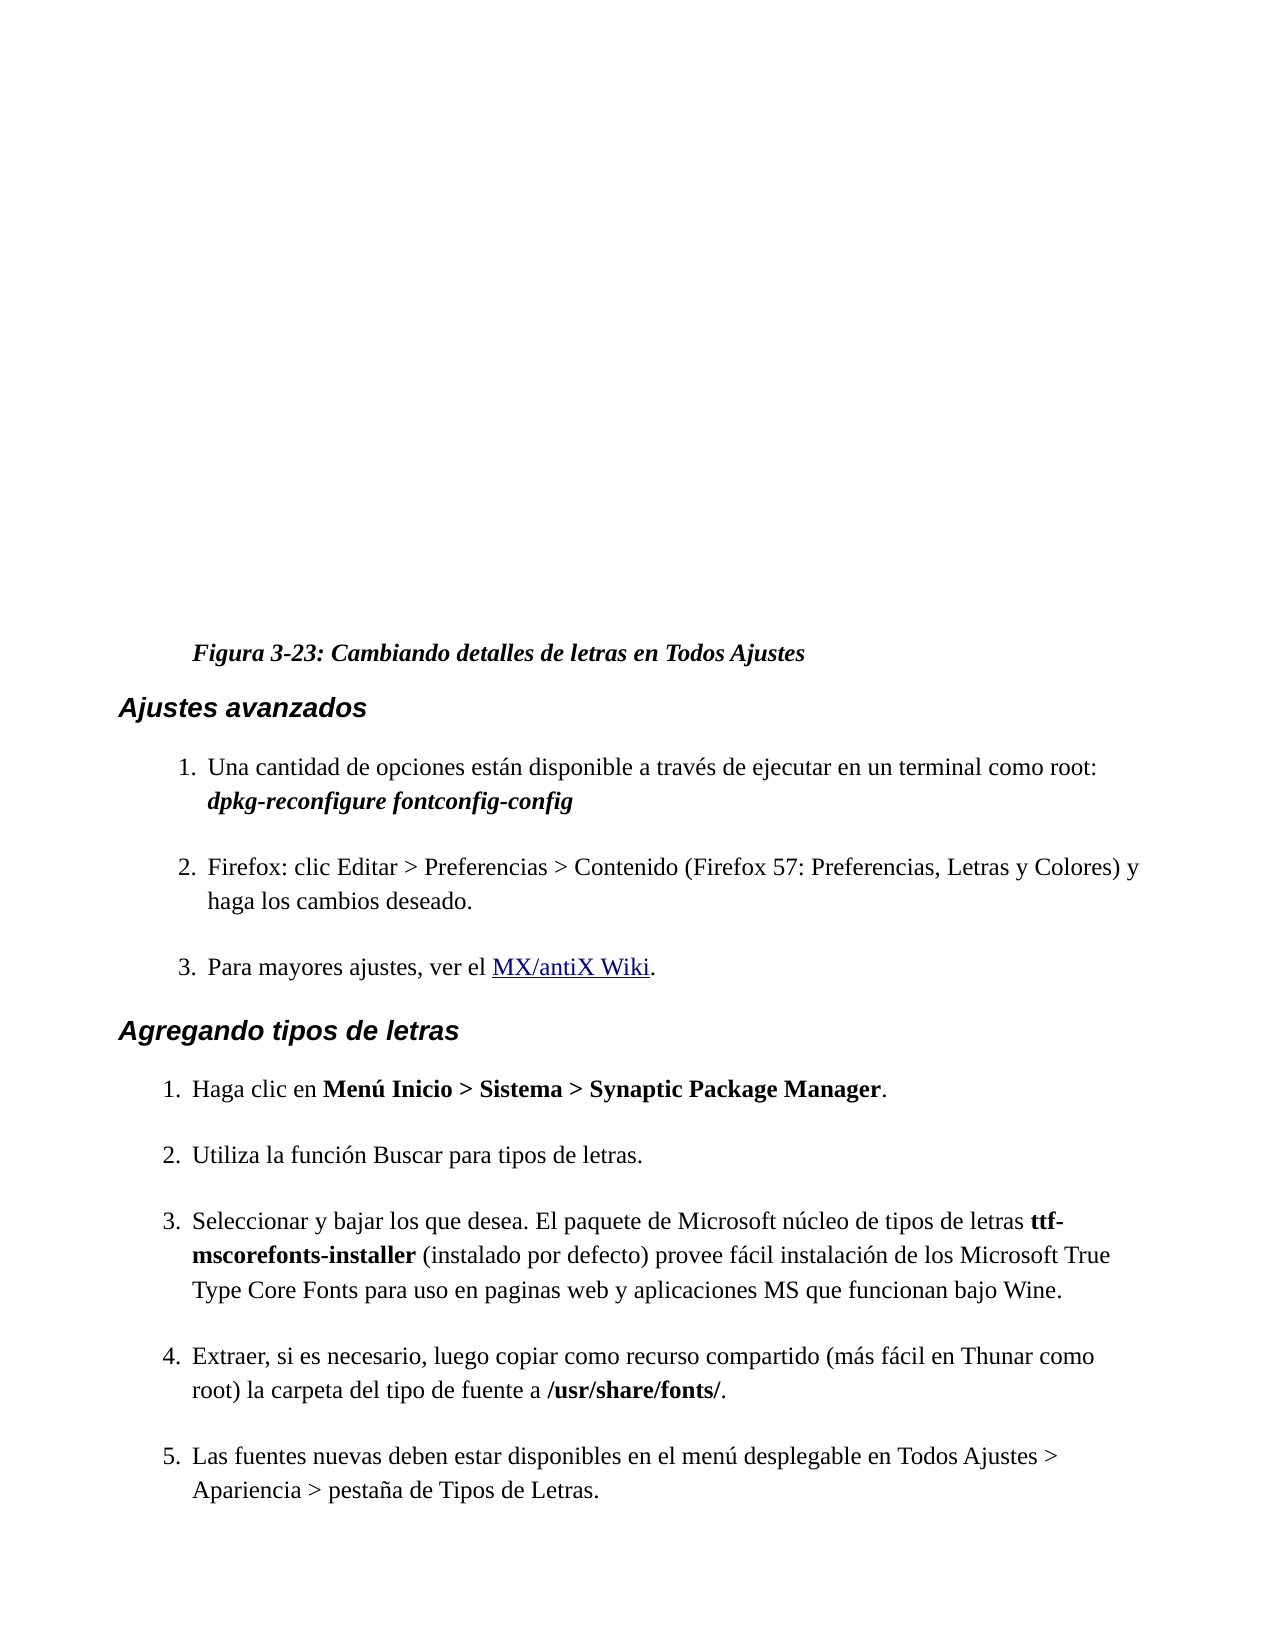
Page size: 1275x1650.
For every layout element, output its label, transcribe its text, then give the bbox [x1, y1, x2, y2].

list Seleccionar y bajar los que desea. El paquete de Microsoft núcleo de tipos de letras ttf-mscorefonts-installer (instalado por defecto) provee fácil instalación de los Microsoft True Type Core Fonts para uso en paginas web y aplicaciones MS que funcionan bajo Wine. [162, 1206, 1142, 1304]
list Una cantidad de opciones están disponible a través de ejecutar en un terminal como root: dpkg-reconfigure fontconfig-config [178, 752, 1141, 815]
list Para mayores ajustes, ver el MX/antiX Wiki. [178, 952, 1141, 981]
subtitle Ajustes avanzados [118, 692, 1157, 723]
list Firefox: clic Editar > Preferencias > Contenido (Firefox 57: Preferencias, Letras y Colores) y haga los cambios deseado. [178, 852, 1141, 915]
list Extraer, si es necesario, luego copiar como recurso compartido (más fácil en Thunar como root) la carpeta del tipo de fuente a /usr/share/fonts/. [162, 1341, 1142, 1404]
list Utiliza la función Buscar para tipos de letras. [162, 1140, 1142, 1169]
subtitle Agregando tipos de letras [118, 1014, 1157, 1046]
list Las fuentes nuevas deben estar disponibles en el menú desplegable en Todos Ajustes > Apariencia > pestaña de Tipos de Letras. [162, 1441, 1142, 1504]
list Haga clic en Menú Inicio > Sistema > Synaptic Package Manager. [162, 1074, 1142, 1103]
text Figura 3-23: Cambiando detalles de letras en Todos Ajustes [118, 638, 1157, 667]
